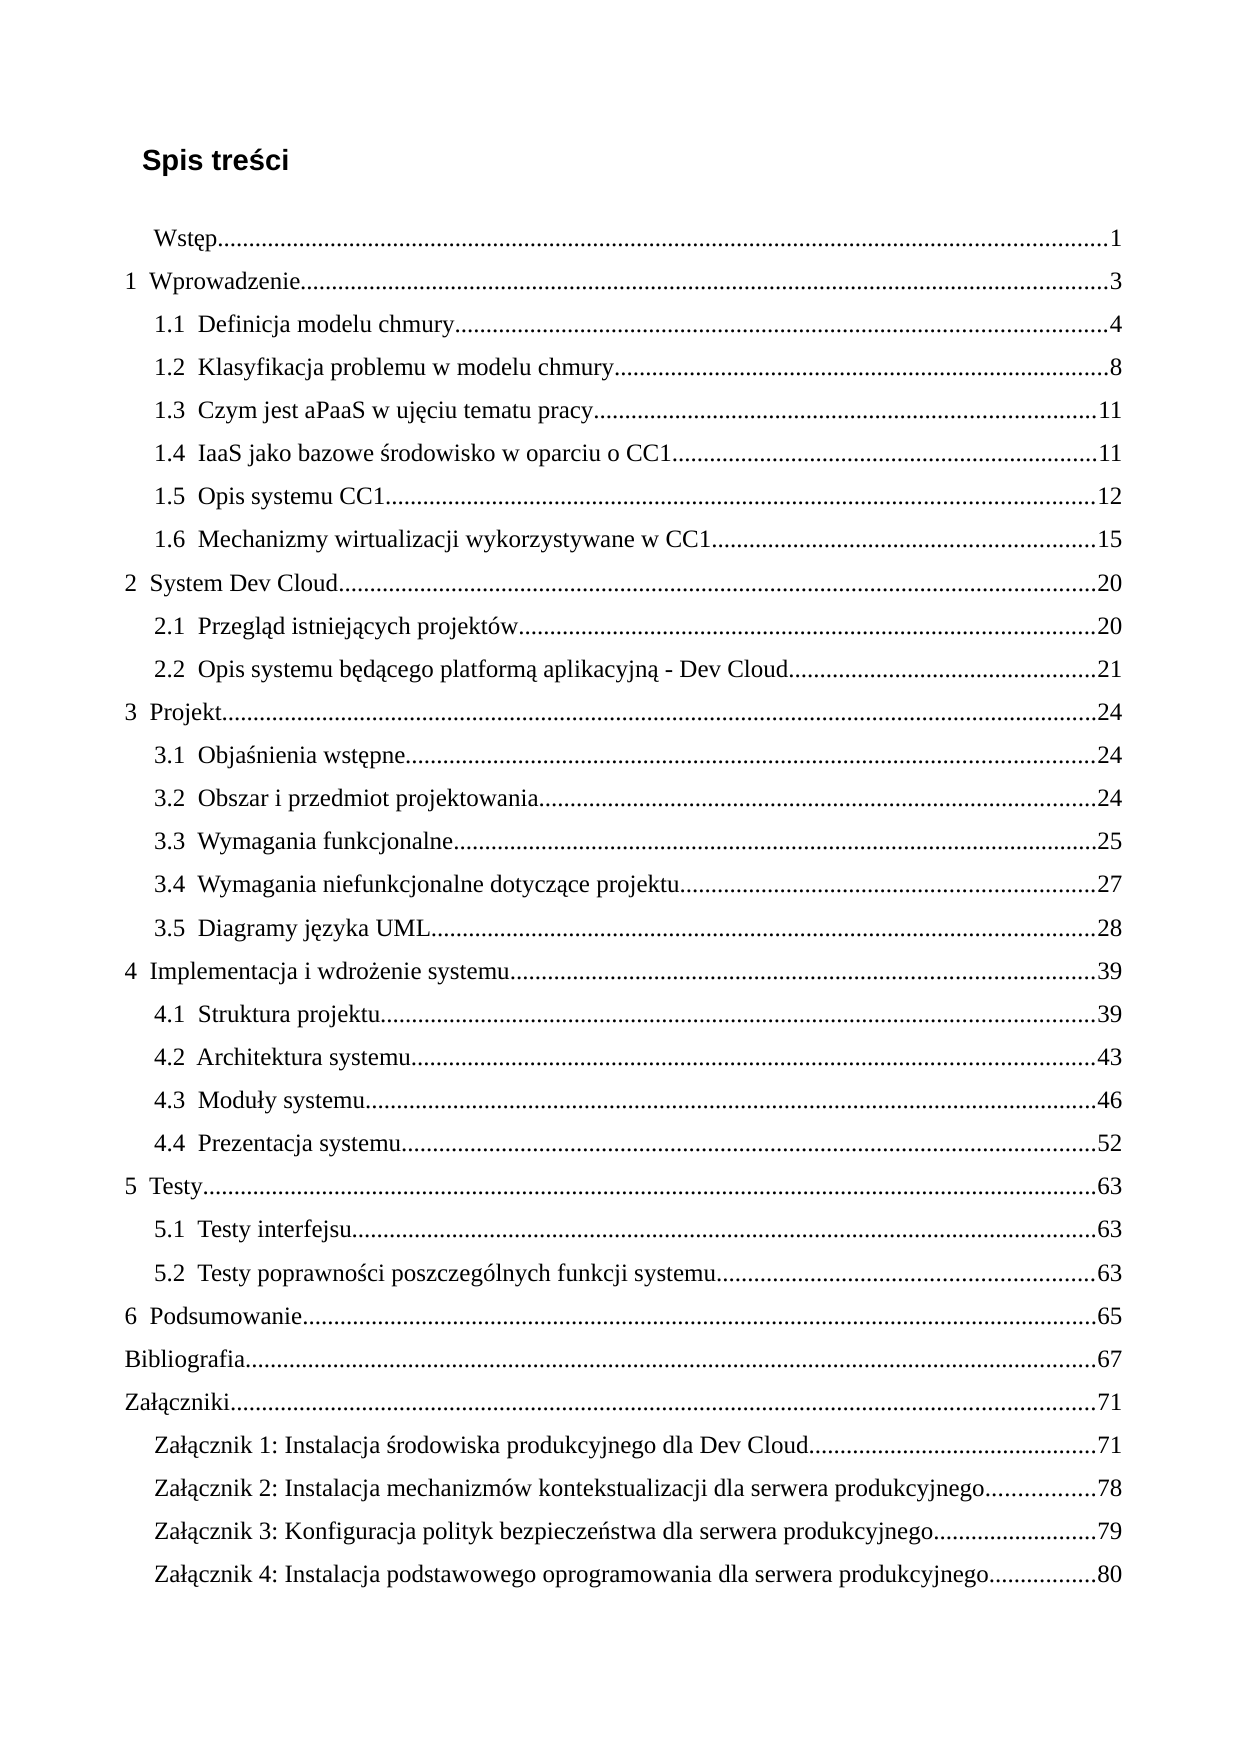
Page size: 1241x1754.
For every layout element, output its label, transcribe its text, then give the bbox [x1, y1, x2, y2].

text 2.2 Opis systemu będącego platformą aplikacyjną - Dev Cloud 21 [148, 654, 1122, 683]
text 2 System Dev Cloud 20 [118, 568, 1122, 596]
text 3.1 Objaśnienia wstępne 24 [148, 740, 1122, 769]
text 1.2 Klasyfikacja problemu w modelu chmury 8 [148, 352, 1122, 381]
text Załącznik 3: Konfiguracja polityk bezpieczeństwa dla serwera produkcyjnego 79 [148, 1516, 1122, 1545]
text 1.3 Czym jest aPaaS w ujęciu tematu pracy 11 [148, 395, 1122, 424]
text 4.4 Prezentacja systemu 52 [148, 1128, 1122, 1157]
text Wstęp 1 [148, 223, 1122, 251]
text 3.3 Wymagania funkcjonalne 25 [148, 826, 1122, 855]
text 1.1 Definicja modelu chmury 4 [148, 309, 1122, 338]
text 5 Testy 63 [118, 1171, 1122, 1200]
text 1.5 Opis systemu CC1 12 [148, 481, 1122, 510]
text Załącznik 4: Instalacja podstawowego oprogramowania dla serwera produkcyjnego 80 [148, 1559, 1122, 1588]
text 1.4 IaaS jako bazowe środowisko w oparciu o CC1 11 [148, 438, 1122, 467]
text 5.1 Testy interfejsu 63 [148, 1214, 1122, 1243]
text 4 Implementacja i wdrożenie systemu 39 [118, 956, 1122, 984]
text Załącznik 2: Instalacja mechanizmów kontekstualizacji dla serwera produkcyjnego 78 [148, 1473, 1122, 1502]
subtitle Spis treści [142, 143, 1122, 176]
text Załączniki 71 [118, 1387, 1122, 1416]
text 5.2 Testy poprawności poszczególnych funkcji systemu 63 [148, 1258, 1122, 1286]
text 1.6 Mechanizmy wirtualizacji wykorzystywane w CC1 15 [148, 524, 1122, 553]
text Bibliografia 67 [118, 1344, 1122, 1373]
text Załącznik 1: Instalacja środowiska produkcyjnego dla Dev Cloud 71 [148, 1430, 1122, 1459]
text 1 Wprowadzenie 3 [118, 266, 1122, 294]
text 3.5 Diagramy języka UML 28 [148, 913, 1122, 941]
text 4.1 Struktura projektu 39 [148, 999, 1122, 1028]
text 3 Projekt 24 [118, 697, 1122, 726]
text 4.2 Architektura systemu 43 [148, 1042, 1122, 1071]
text 6 Podsumowanie 65 [118, 1301, 1122, 1329]
text 3.4 Wymagania niefunkcjonalne dotyczące projektu 27 [148, 869, 1122, 898]
text 2.1 Przegląd istniejących projektów 20 [148, 611, 1122, 639]
text 4.3 Moduły systemu 46 [148, 1085, 1122, 1114]
text 3.2 Obszar i przedmiot projektowania 24 [148, 783, 1122, 812]
